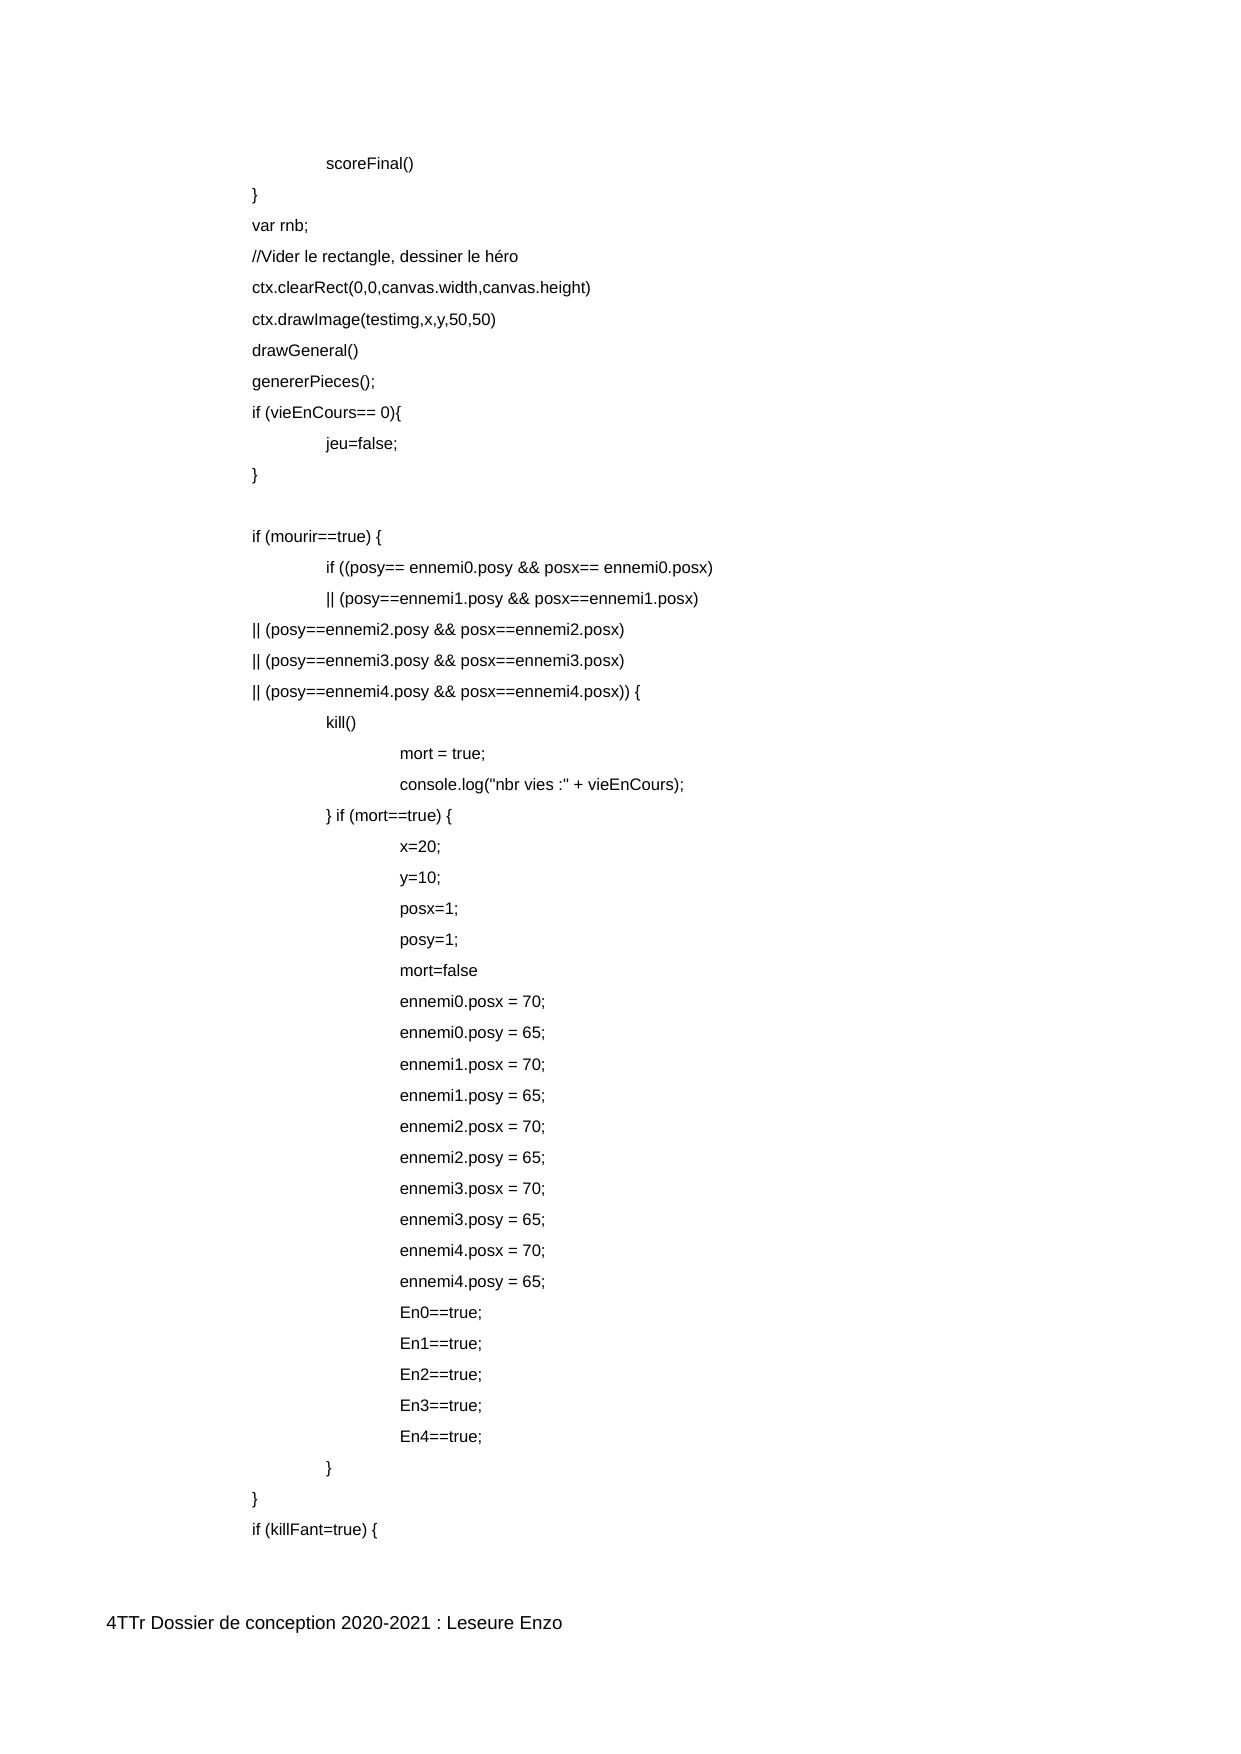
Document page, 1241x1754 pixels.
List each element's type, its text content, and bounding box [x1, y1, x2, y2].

text || (posy==ennemi3.posy && posx==ennemi3.posx) [104, 651, 1134, 670]
text kill() [104, 713, 1134, 732]
text ennemi3.posy = 65; [104, 1209, 1134, 1229]
text mort=false [104, 961, 1134, 980]
text } [104, 185, 1134, 204]
text En3==true; [104, 1396, 1134, 1415]
text ctx.drawImage(testimg,x,y,50,50) [104, 309, 1134, 328]
text || (posy==ennemi1.posy && posx==ennemi1.posx) [104, 589, 1134, 608]
text if ((posy== ennemi0.posy && posx== ennemi0.posx) [104, 558, 1134, 577]
text if (mourir==true) { [104, 527, 1134, 546]
text } [104, 464, 1134, 484]
text ennemi0.posy = 65; [104, 1023, 1134, 1042]
text } [104, 1489, 1134, 1508]
text var rnb; [104, 216, 1134, 235]
text mort = true; [104, 744, 1134, 763]
text ennemi4.posy = 65; [104, 1272, 1134, 1291]
text drawGeneral() [104, 340, 1134, 359]
text if (killFant=true) { [104, 1520, 1134, 1539]
text ennemi1.posy = 65; [104, 1085, 1134, 1104]
text y=10; [104, 868, 1134, 887]
text En0==true; [104, 1303, 1134, 1322]
text if (vieEnCours== 0){ [104, 402, 1134, 422]
text ennemi0.posx = 70; [104, 992, 1134, 1011]
text En1==true; [104, 1334, 1134, 1353]
text || (posy==ennemi4.posy && posx==ennemi4.posx)) { [104, 682, 1134, 701]
text ennemi2.posy = 65; [104, 1147, 1134, 1167]
text posy=1; [104, 930, 1134, 949]
text scoreFinal() [104, 154, 1134, 173]
text ctx.clearRect(0,0,canvas.width,canvas.height) [104, 278, 1134, 297]
text ennemi3.posx = 70; [104, 1178, 1134, 1198]
text } if (mort==true) { [104, 806, 1134, 825]
text x=20; [104, 837, 1134, 856]
text console.log("nbr vies :" + vieEnCours); [104, 775, 1134, 794]
text posx=1; [104, 899, 1134, 918]
text || (posy==ennemi2.posy && posx==ennemi2.posx) [104, 620, 1134, 639]
text ennemi1.posx = 70; [104, 1054, 1134, 1073]
text ennemi4.posx = 70; [104, 1241, 1134, 1260]
text } [104, 1458, 1134, 1477]
text //Vider le rectangle, dessiner le héro [104, 247, 1134, 266]
text En2==true; [104, 1365, 1134, 1384]
text jeu=false; [104, 433, 1134, 453]
text genererPieces(); [104, 371, 1134, 391]
text En4==true; [104, 1427, 1134, 1446]
text ennemi2.posx = 70; [104, 1116, 1134, 1136]
